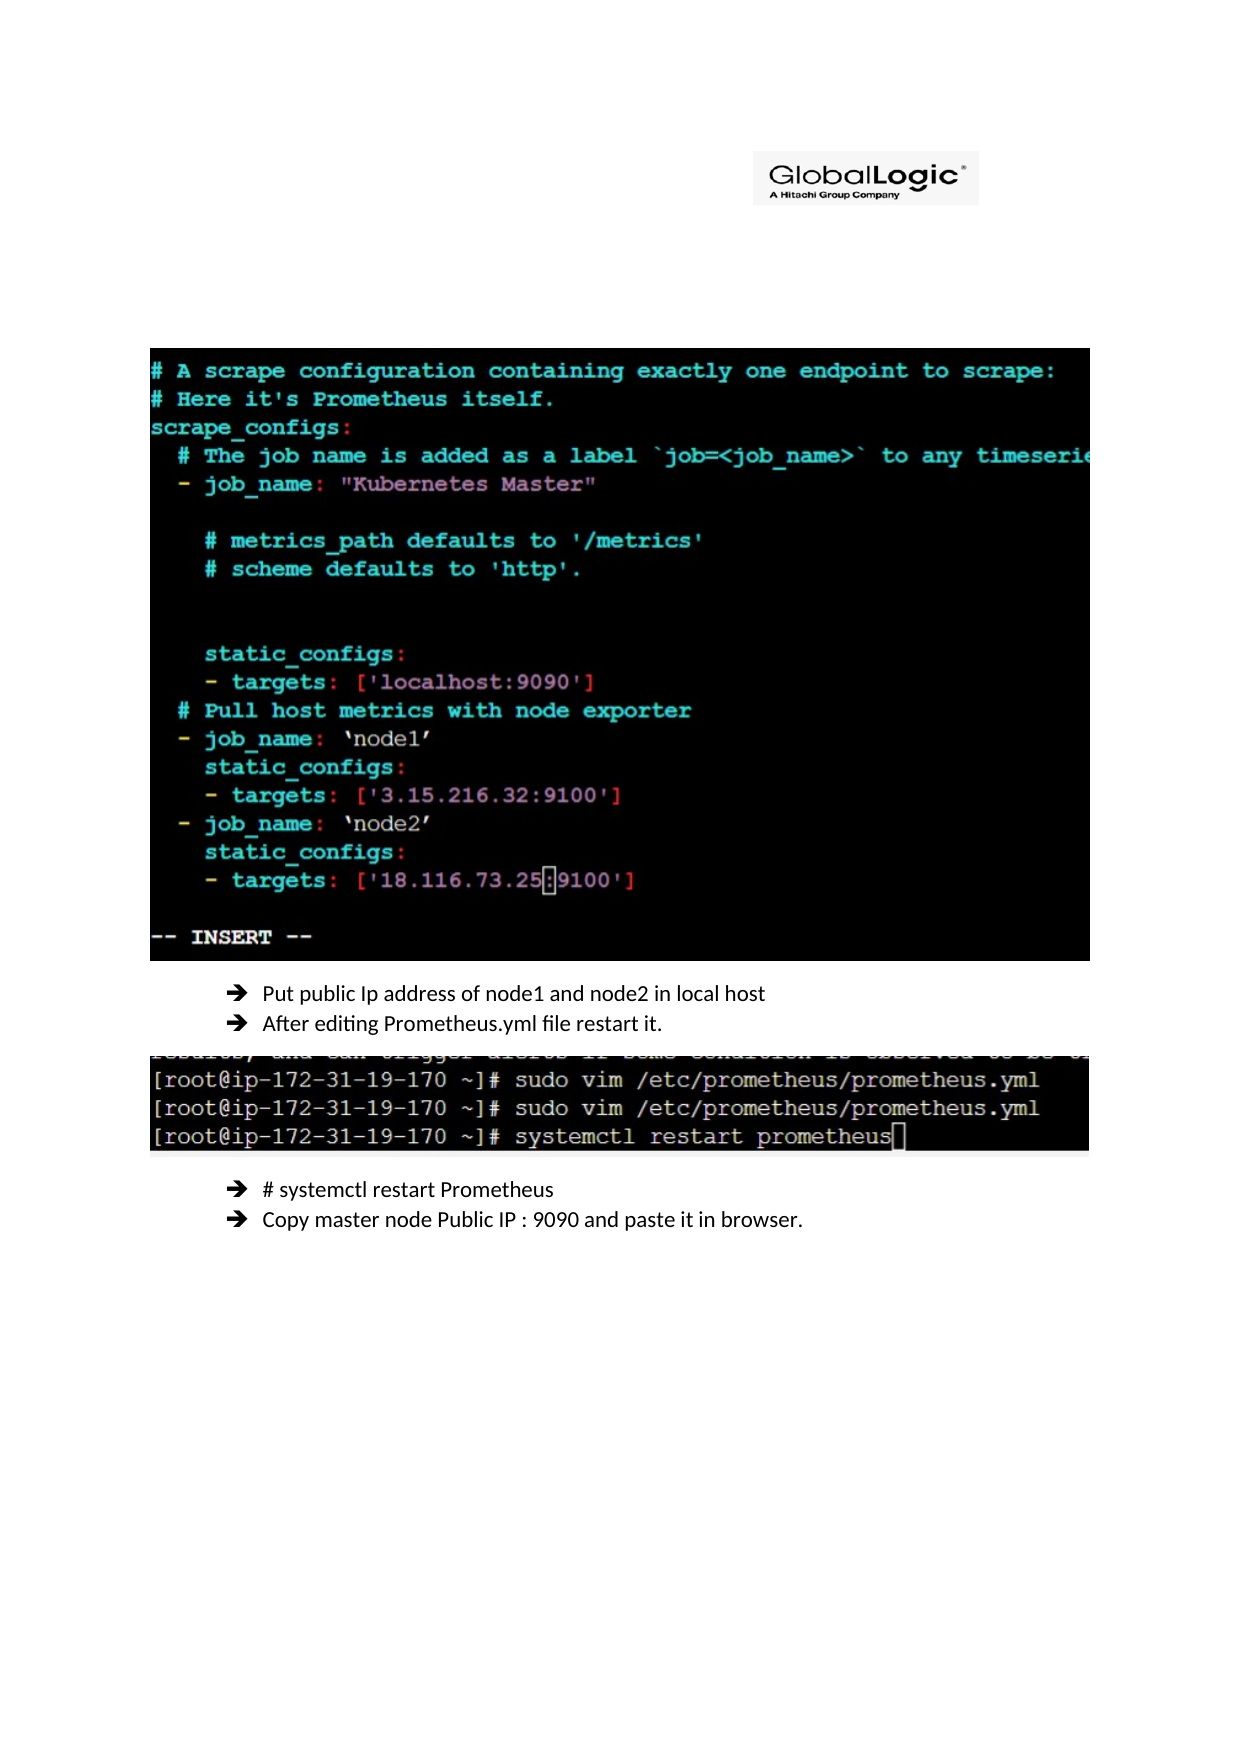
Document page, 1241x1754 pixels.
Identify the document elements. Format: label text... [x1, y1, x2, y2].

list After editing Prometheus.yml file restart it. [225, 1009, 1090, 1038]
list Copy master node Public IP : 9090 and paste it in browser. [225, 1206, 1090, 1233]
picture [150, 348, 1090, 961]
picture [751, 150, 980, 206]
picture [150, 1056, 1089, 1157]
list # systemctl restart Prometheus [225, 1175, 1090, 1203]
list Put public Ip address of node1 and node2 in local host [225, 979, 1090, 1007]
